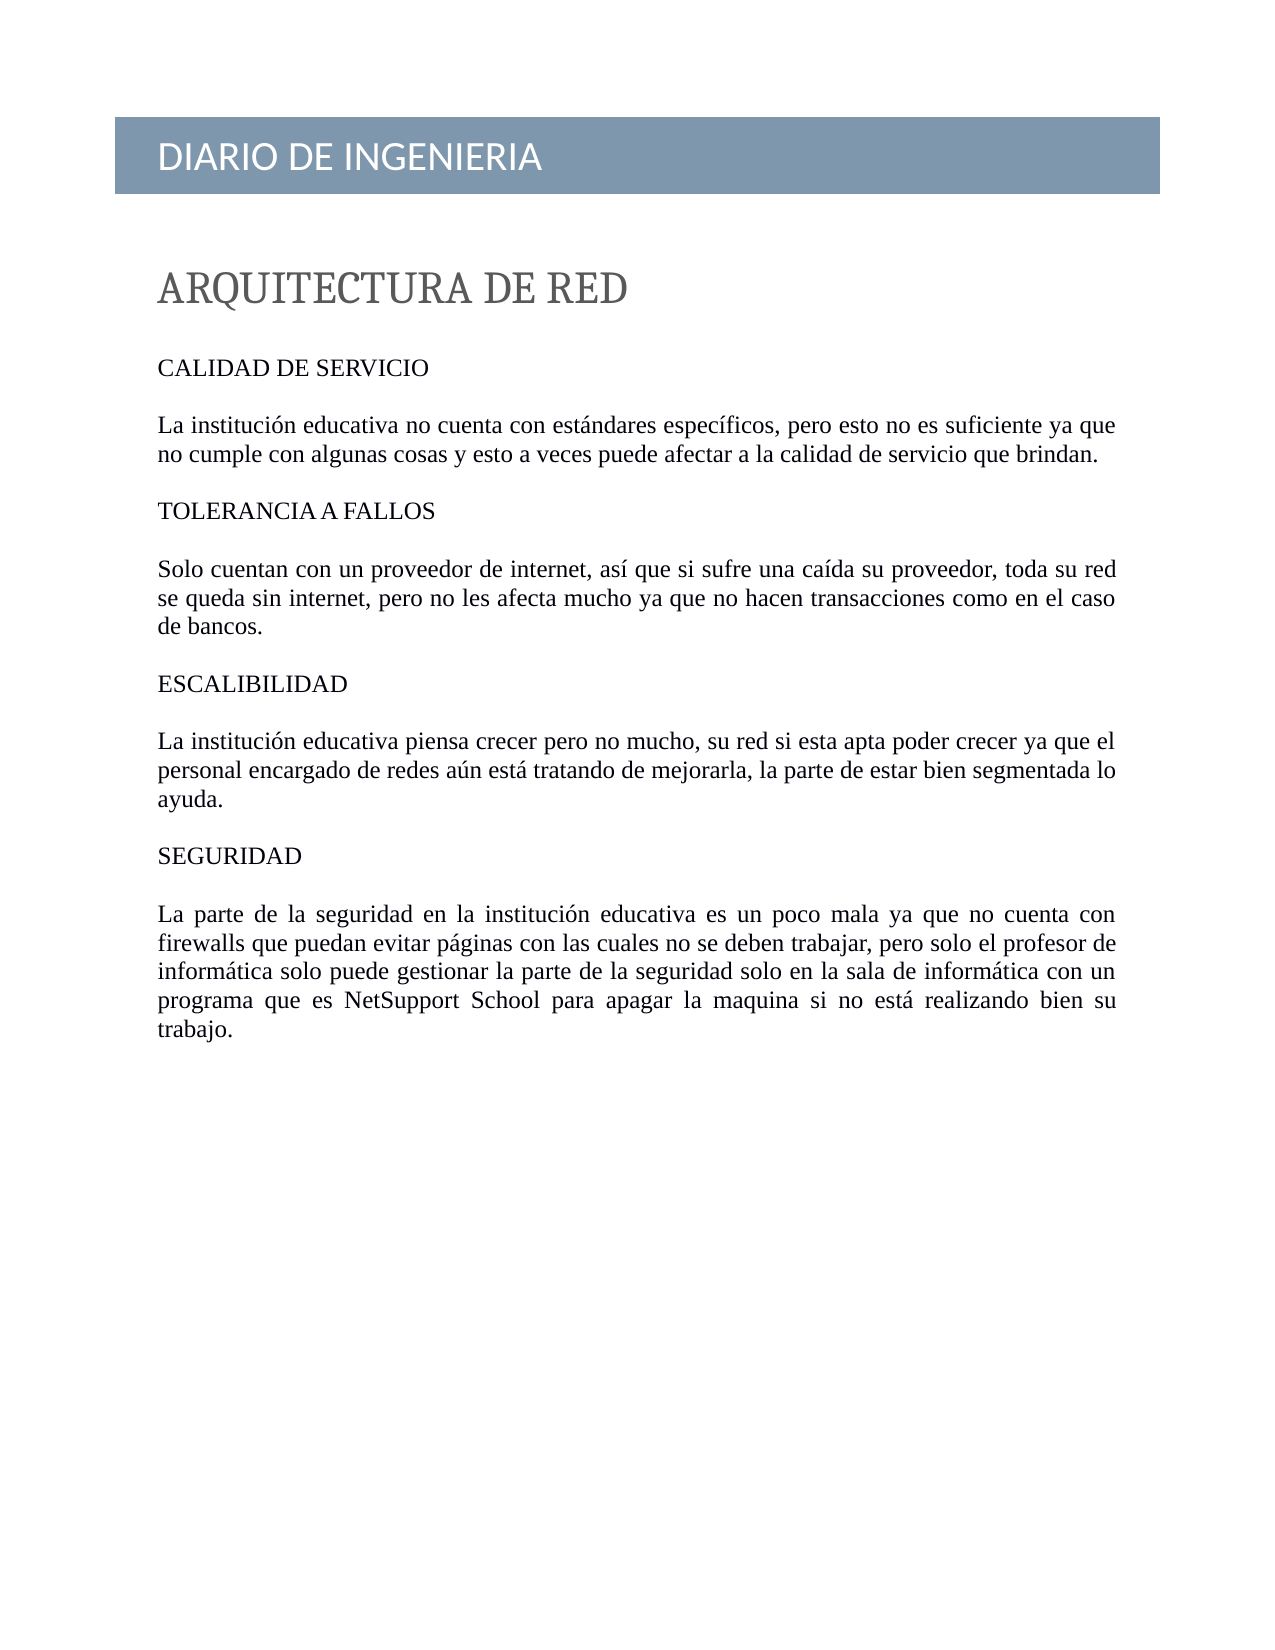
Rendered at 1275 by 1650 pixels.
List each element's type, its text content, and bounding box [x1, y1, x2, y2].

text CALIDAD DE SERVICIO [157, 353, 1117, 381]
text La institución educativa piensa crecer pero no mucho, su red si esta apta poder crecer ya que el personal encargado de redes aún está tratando de mejorarla, la parte de estar bien segmentada lo ayuda. [157, 726, 1117, 813]
text La institución educativa no cuenta con estándares específicos, pero esto no es suficiente ya que no cumple con algunas cosas y esto a veces puede afectar a la calidad de servicio que brindan. [157, 410, 1117, 468]
text TOLERANCIA A FALLOS [157, 496, 1117, 525]
text SEGURIDAD [157, 841, 1117, 870]
text ESCALIBILIDAD [157, 669, 1117, 698]
text Solo cuentan con un proveedor de internet, así que si sufre una caída su proveedor, toda su red se queda sin internet, pero no les afecta mucho ya que no hacen transacciones como en el caso de bancos. [157, 554, 1117, 640]
text La parte de la seguridad en la institución educativa es un poco mala ya que no cuenta con firewalls que puedan evitar páginas con las cuales no se deben trabajar, pero solo el profesor de informática solo puede gestionar la parte de la seguridad solo en la sala de informática con un programa que es NetSupport School para apagar la maquina si no está realizando bien su trabajo. [157, 899, 1117, 1043]
subtitle ARQUITECTURA DE RED [157, 262, 1117, 315]
